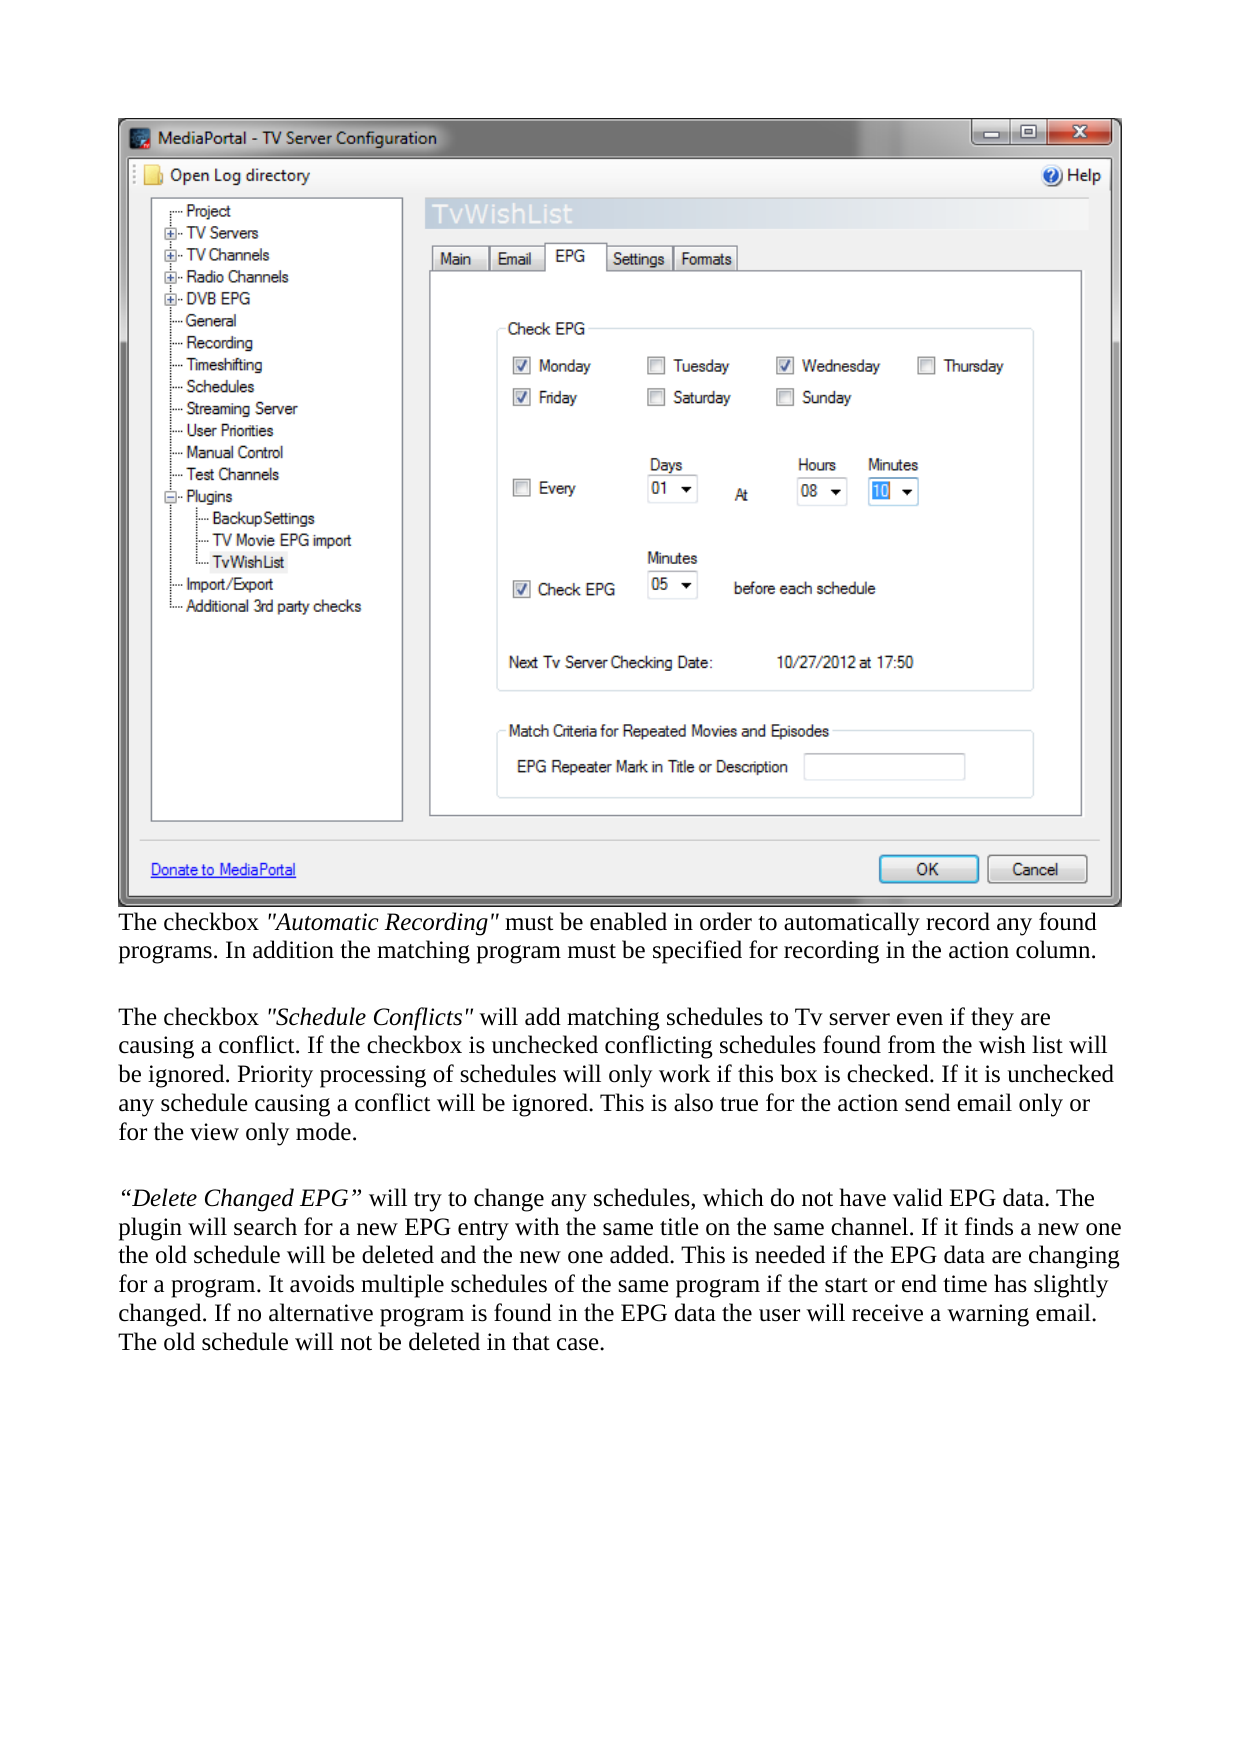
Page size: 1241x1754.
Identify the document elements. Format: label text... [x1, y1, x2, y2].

text “Delete Changed EPG” will try to change any schedules, which do not have valid EPG data. The plugin will search for a new EPG entry with the same title on the same channel. If it finds a new one the old schedule will be deleted and the new one added. This is needed if the EPG data are changing for a program. It avoids multiple schedules of the same program if the start or end time has slightly changed. If no alternative program is found in the EPG data the user will receive a warning email. The old schedule will not be deleted in that case. [118, 1183, 1122, 1355]
text The checkbox "Automatic Recording" must be enabled in order to automatically record any found programs. In addition the matching program must be specified for recording in the action column. [118, 907, 1122, 964]
text The checkbox "Schedule Conflicts" will add matching schedules to Tv server even if they are causing a conflict. If the checkbox is unchecked conflicting schedules found from the wish list will be ignored. Priority processing of schedules will only work if this box is checked. If it is unchecked any schedule causing a conflict will be ignored. This is also true for the action send email only or for the view only mode. [118, 1002, 1122, 1145]
picture [118, 118, 1122, 907]
